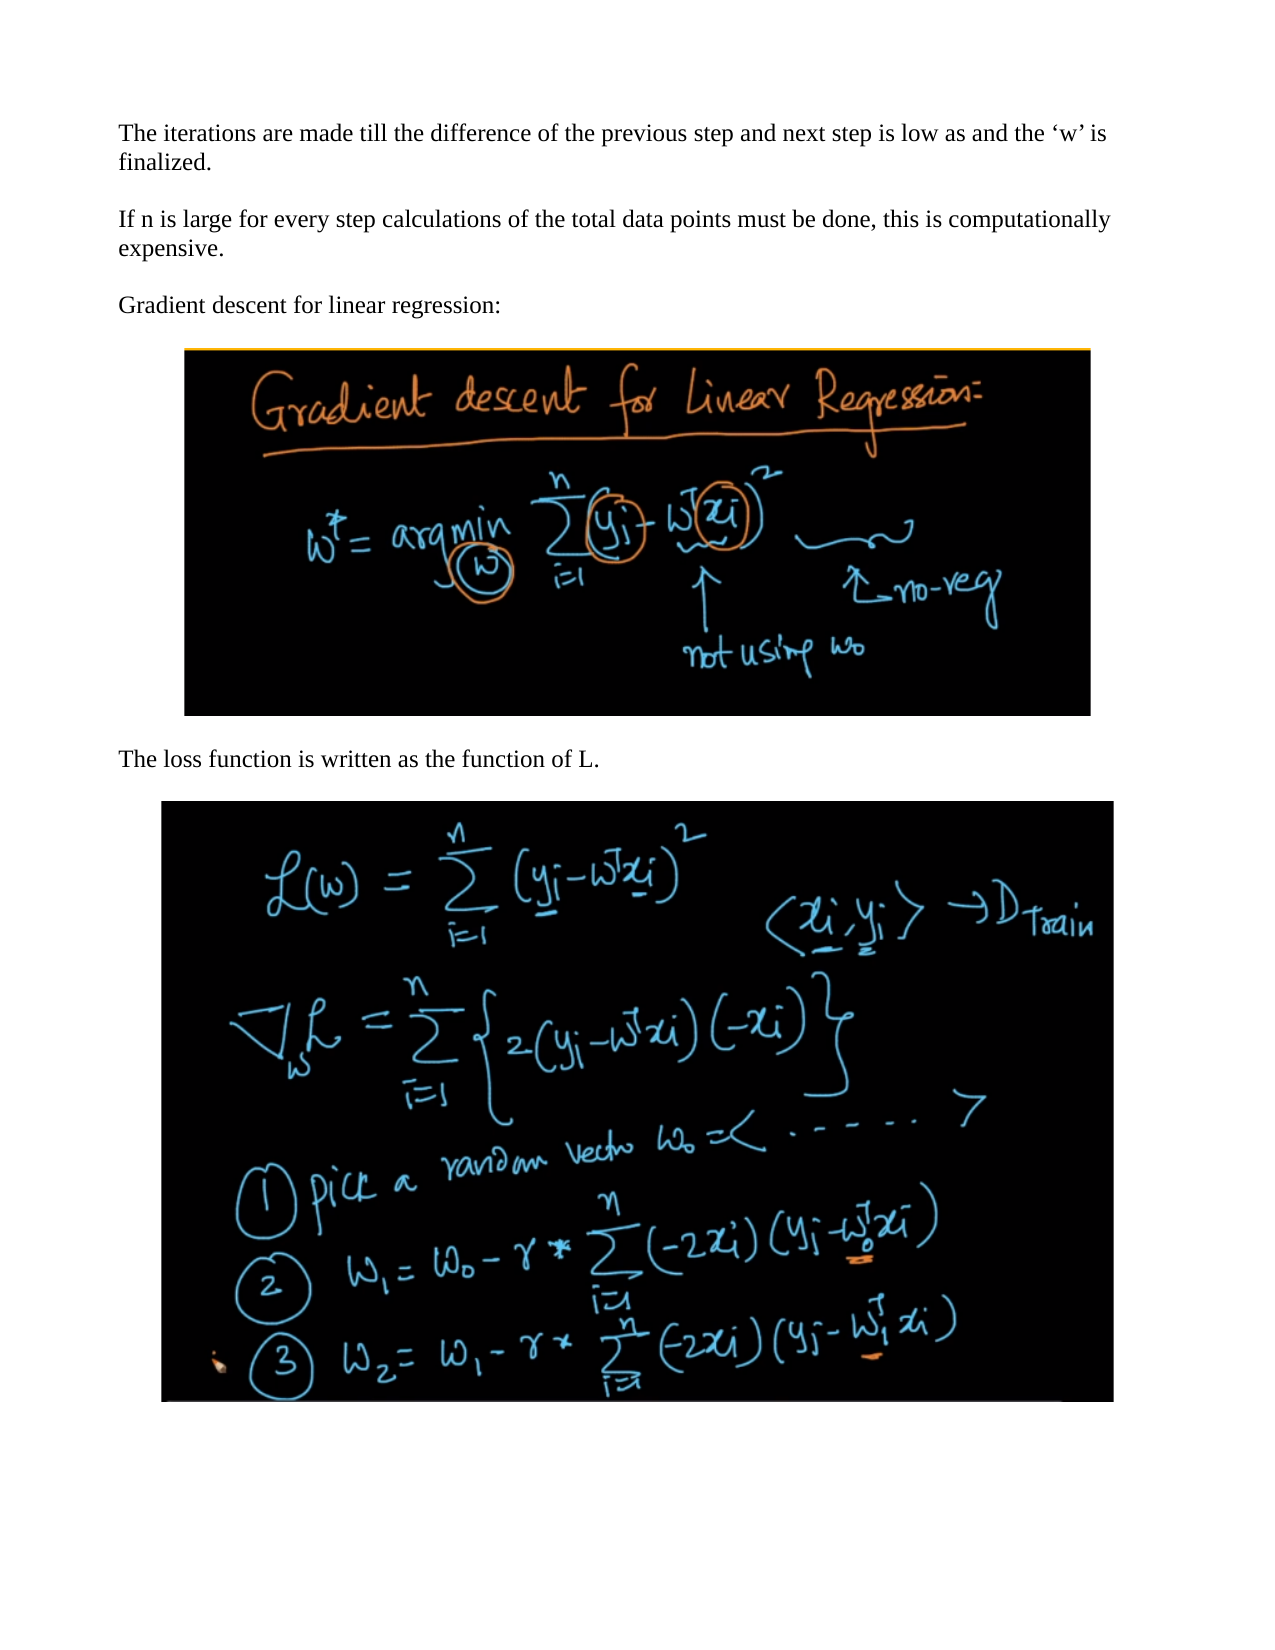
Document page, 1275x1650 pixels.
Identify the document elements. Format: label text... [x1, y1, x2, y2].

text Gradient descent for linear regression: [118, 291, 1157, 319]
picture [184, 348, 1091, 716]
text The iterations are made till the difference of the previous step and next step is low as and the ‘w’ is finalized. [118, 118, 1157, 176]
text If n is large for every step calculations of the total data points must be done, this is computationally expensive. [118, 204, 1157, 262]
text The loss function is written as the function of L. [118, 744, 1157, 773]
picture [161, 801, 1114, 1402]
